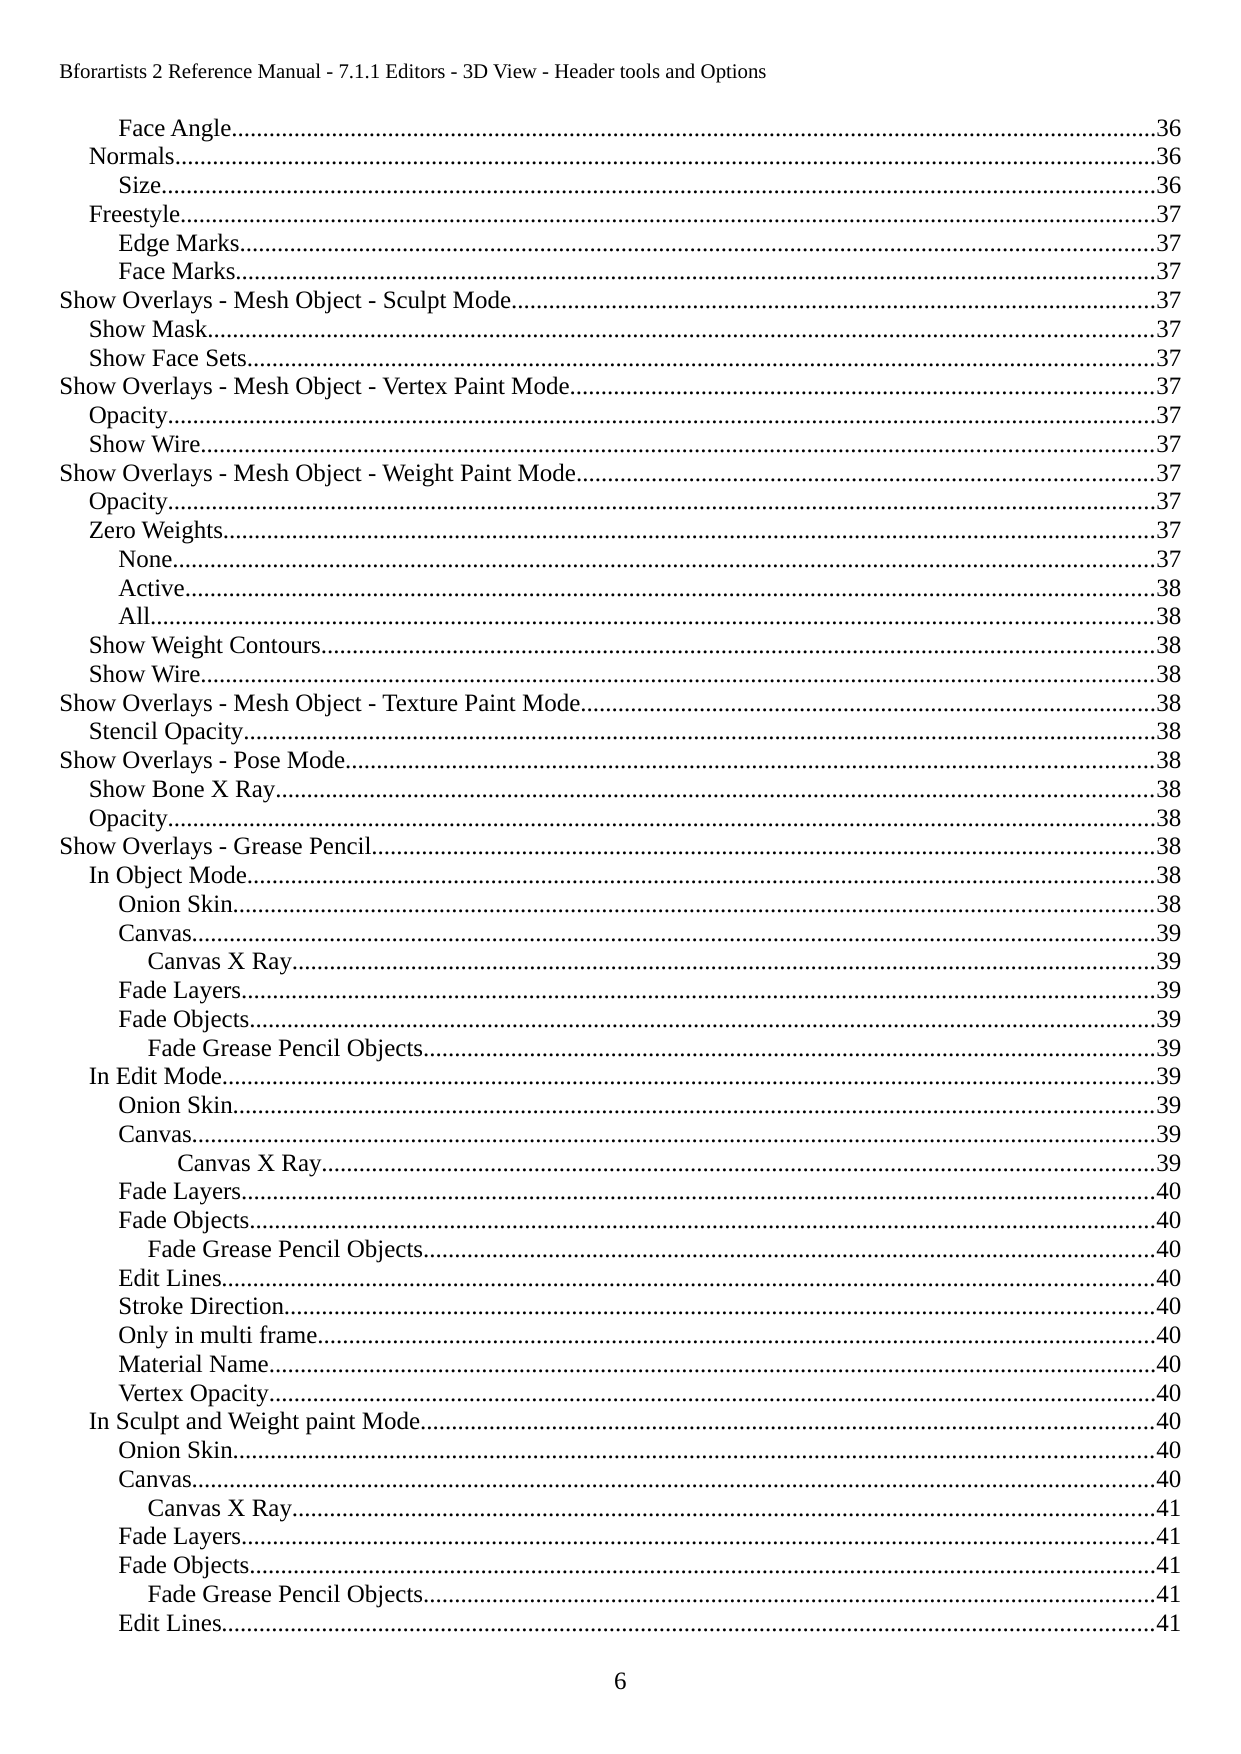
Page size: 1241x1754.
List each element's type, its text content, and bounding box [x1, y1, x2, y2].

text Active 38 [118, 573, 1181, 601]
text Size 36 [118, 170, 1181, 199]
text Edit Lines 40 [118, 1263, 1181, 1291]
text Canvas X Ray 39 [177, 1148, 1181, 1176]
text Only in multi frame 40 [118, 1320, 1181, 1349]
text Face Marks 37 [118, 256, 1181, 285]
text Freestyle 37 [88, 199, 1181, 228]
text Show Overlays - Grease Pencil 38 [59, 831, 1181, 860]
text Fade Grease Pencil Objects 41 [147, 1579, 1181, 1608]
text Normals 36 [88, 141, 1181, 170]
text Stroke Direction 40 [118, 1291, 1181, 1320]
text Face Angle 36 [118, 113, 1181, 141]
text Show Face Sets 37 [88, 343, 1181, 371]
text Show Overlays - Mesh Object - Sculpt Mode 37 [59, 285, 1181, 314]
text Opacity 38 [88, 803, 1181, 831]
text Onion Skin 40 [118, 1435, 1181, 1464]
text Canvas X Ray 41 [147, 1493, 1181, 1521]
text Material Name 40 [118, 1349, 1181, 1378]
text Opacity 37 [88, 400, 1181, 429]
text All 38 [118, 601, 1181, 630]
text Fade Grease Pencil Objects 40 [147, 1234, 1181, 1263]
text Show Weight Contours 38 [88, 630, 1181, 659]
text Show Overlays - Pose Mode 38 [59, 745, 1181, 774]
text Opacity 37 [88, 486, 1181, 515]
text Zero Weights 37 [88, 515, 1181, 544]
text Canvas X Ray 39 [147, 946, 1181, 975]
text None 37 [118, 544, 1181, 573]
text Canvas 39 [118, 1119, 1181, 1148]
text Stencil Opacity 38 [88, 716, 1181, 745]
text Show Overlays - Mesh Object - Weight Paint Mode 37 [59, 458, 1181, 486]
text Fade Layers 41 [118, 1521, 1181, 1550]
text In Object Mode 38 [88, 860, 1181, 889]
text Fade Objects 39 [118, 1004, 1181, 1033]
text Canvas 39 [118, 918, 1181, 946]
text Edit Lines 41 [118, 1608, 1181, 1636]
text Edge Marks 37 [118, 228, 1181, 256]
text Show Overlays - Mesh Object - Texture Paint Mode 38 [59, 688, 1181, 716]
text Canvas 40 [118, 1464, 1181, 1493]
text Vertex Opacity 40 [118, 1378, 1181, 1406]
text Show Mask 37 [88, 314, 1181, 343]
text Fade Layers 40 [118, 1176, 1181, 1205]
text Fade Layers 39 [118, 975, 1181, 1004]
text Onion Skin 39 [118, 1090, 1181, 1119]
text Show Bone X Ray 38 [88, 774, 1181, 803]
text Fade Grease Pencil Objects 39 [147, 1033, 1181, 1061]
text Onion Skin 38 [118, 889, 1181, 918]
text In Edit Mode 39 [88, 1061, 1181, 1090]
text Show Wire 38 [88, 659, 1181, 688]
text In Sculpt and Weight paint Mode 40 [88, 1406, 1181, 1435]
text Show Wire 37 [88, 429, 1181, 458]
text Fade Objects 40 [118, 1205, 1181, 1234]
text Show Overlays - Mesh Object - Vertex Paint Mode 37 [59, 371, 1181, 400]
text Fade Objects 41 [118, 1550, 1181, 1579]
